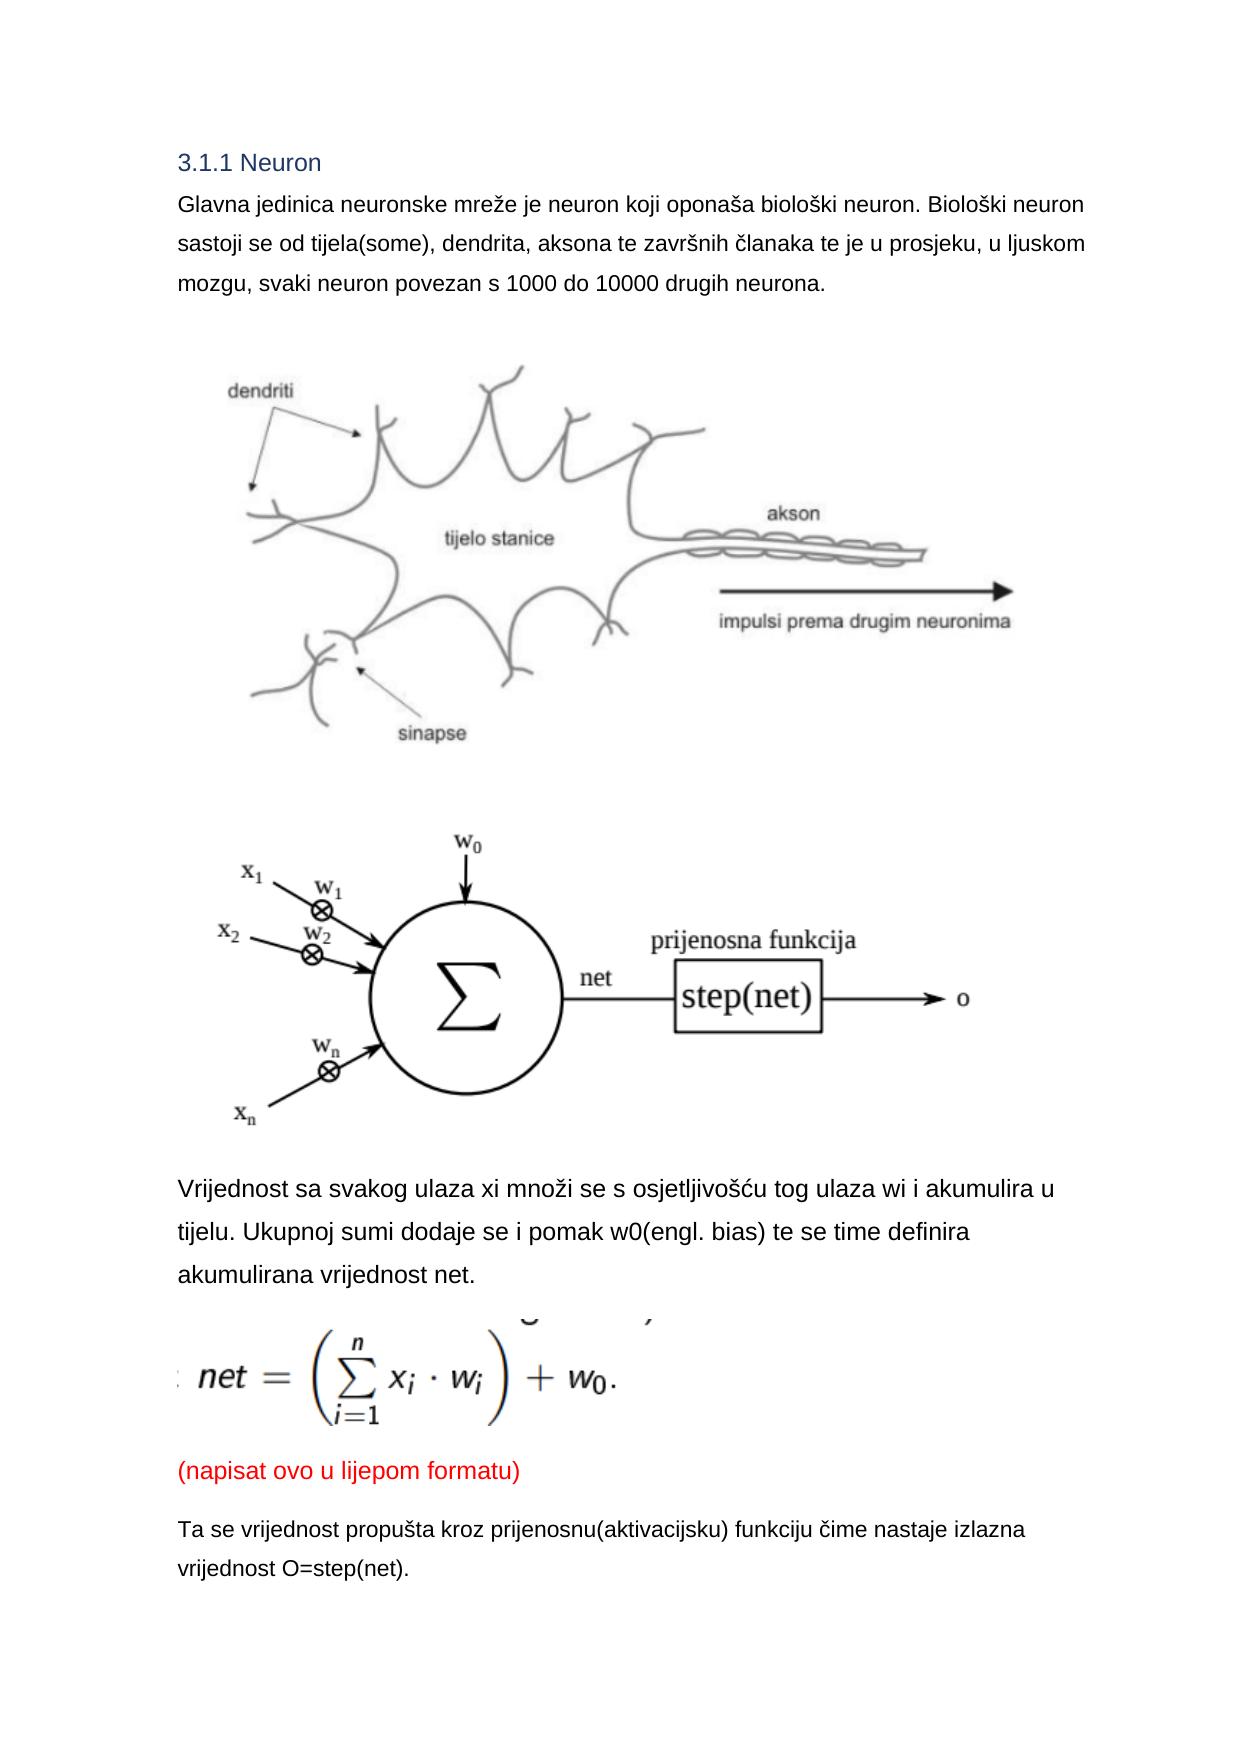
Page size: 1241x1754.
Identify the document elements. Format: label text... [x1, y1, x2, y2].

text Vrijednost sa svakog ulaza xi množi se s osjetljivošću tog ulaza wi i akumulira u tijelu. Ukupnoj sumi dodaje se i pomak w0(engl. bias) te se time definira akumulirana vrijednost net. [177, 1174, 1092, 1289]
picture [177, 1319, 667, 1426]
subtitle 3.1.1 Neuron [177, 148, 1092, 176]
picture [177, 793, 1034, 1144]
text (napisat ovo u lijepom formatu) [177, 1456, 1092, 1484]
picture [177, 326, 1034, 765]
text Glavna jedinica neuronske mreže je neuron koji oponaša biološki neuron. Biološki neuron sastoji se od tijela(some), dendrita, aksona te završnih članaka te je u prosjeku, u ljuskom mozgu, svaki neuron povezan s 1000 do 10000 drugih neurona. [177, 191, 1092, 296]
text Ta se vrijednost propušta kroz prijenosnu(aktivacijsku) funkciju čime nastaje izlazna vrijednost O=step(net). [177, 1516, 1092, 1581]
